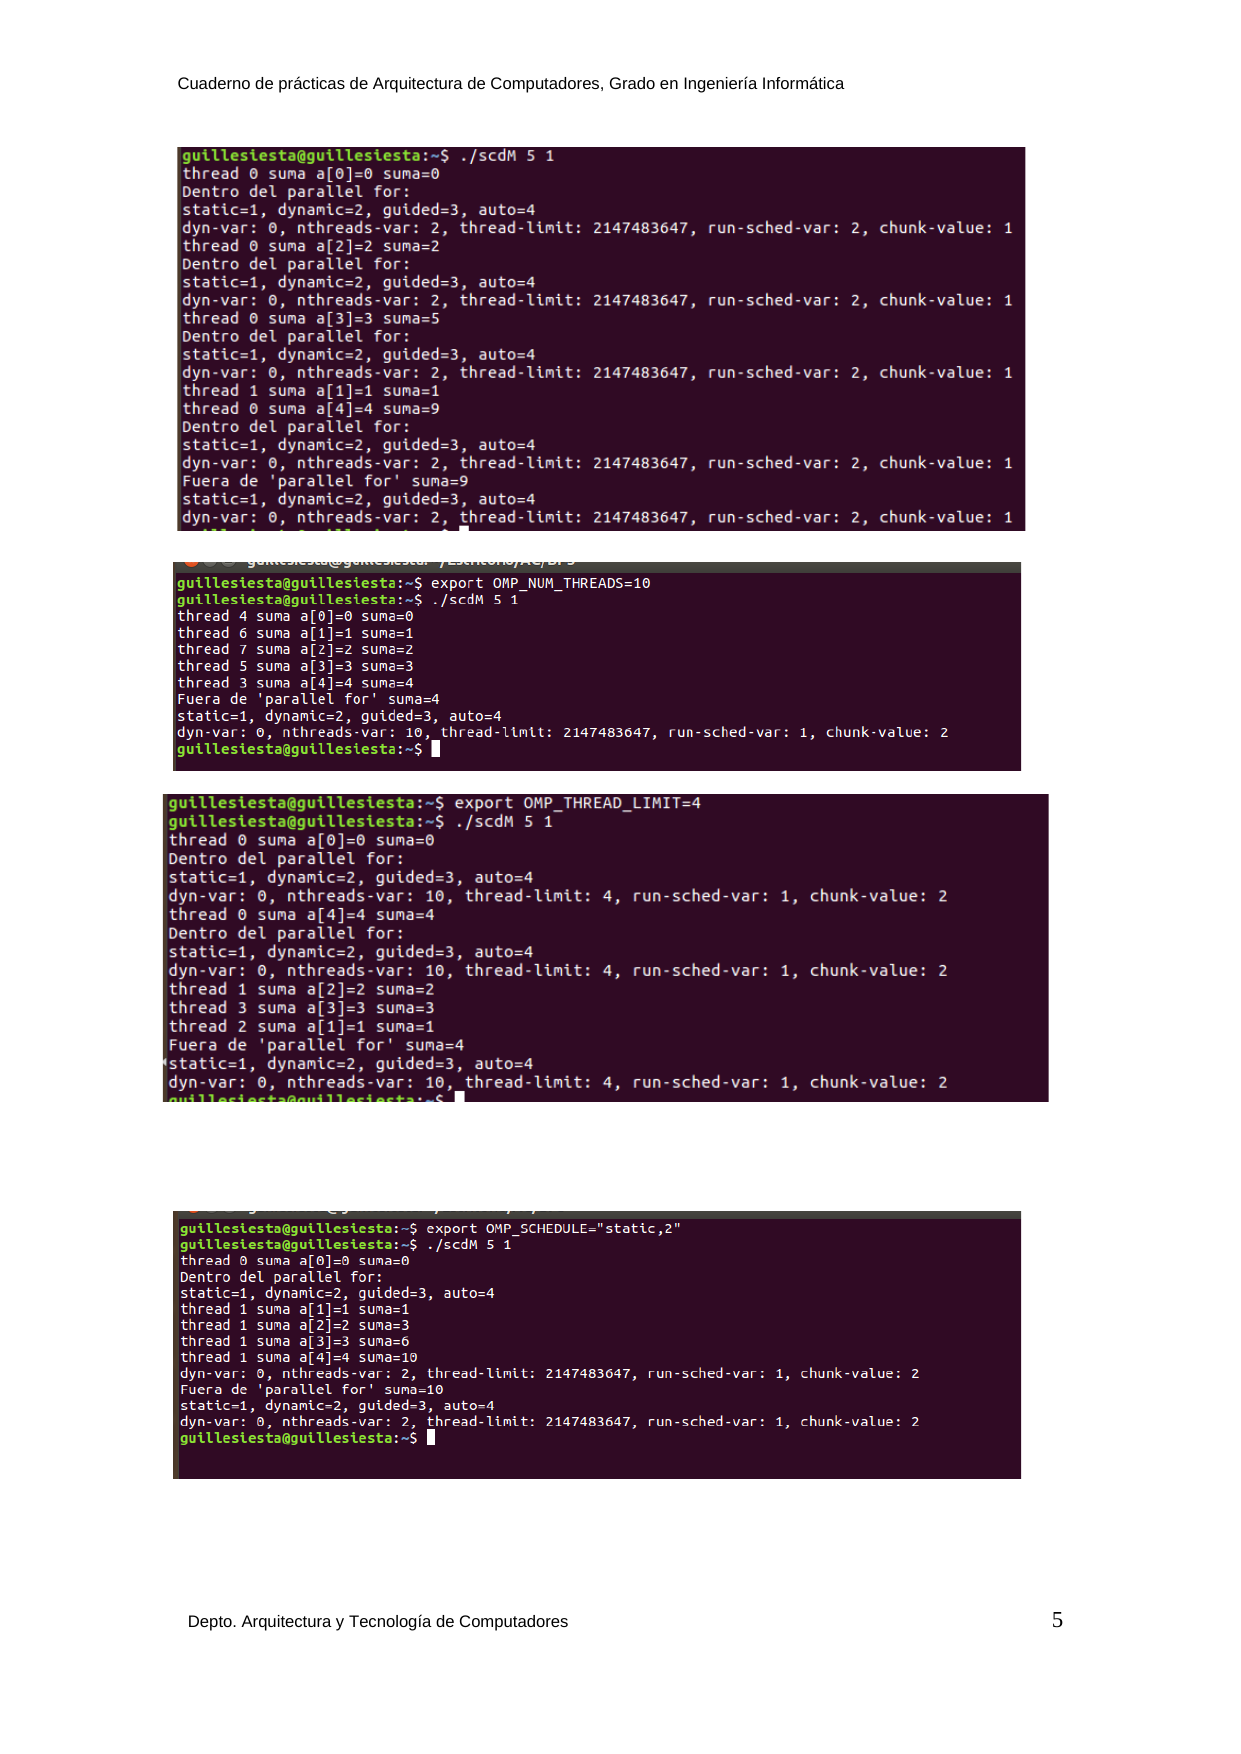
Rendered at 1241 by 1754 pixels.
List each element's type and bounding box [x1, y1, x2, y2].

picture [162, 794, 1049, 1102]
picture [173, 1211, 1022, 1479]
picture [177, 147, 1026, 531]
picture [173, 562, 1022, 771]
